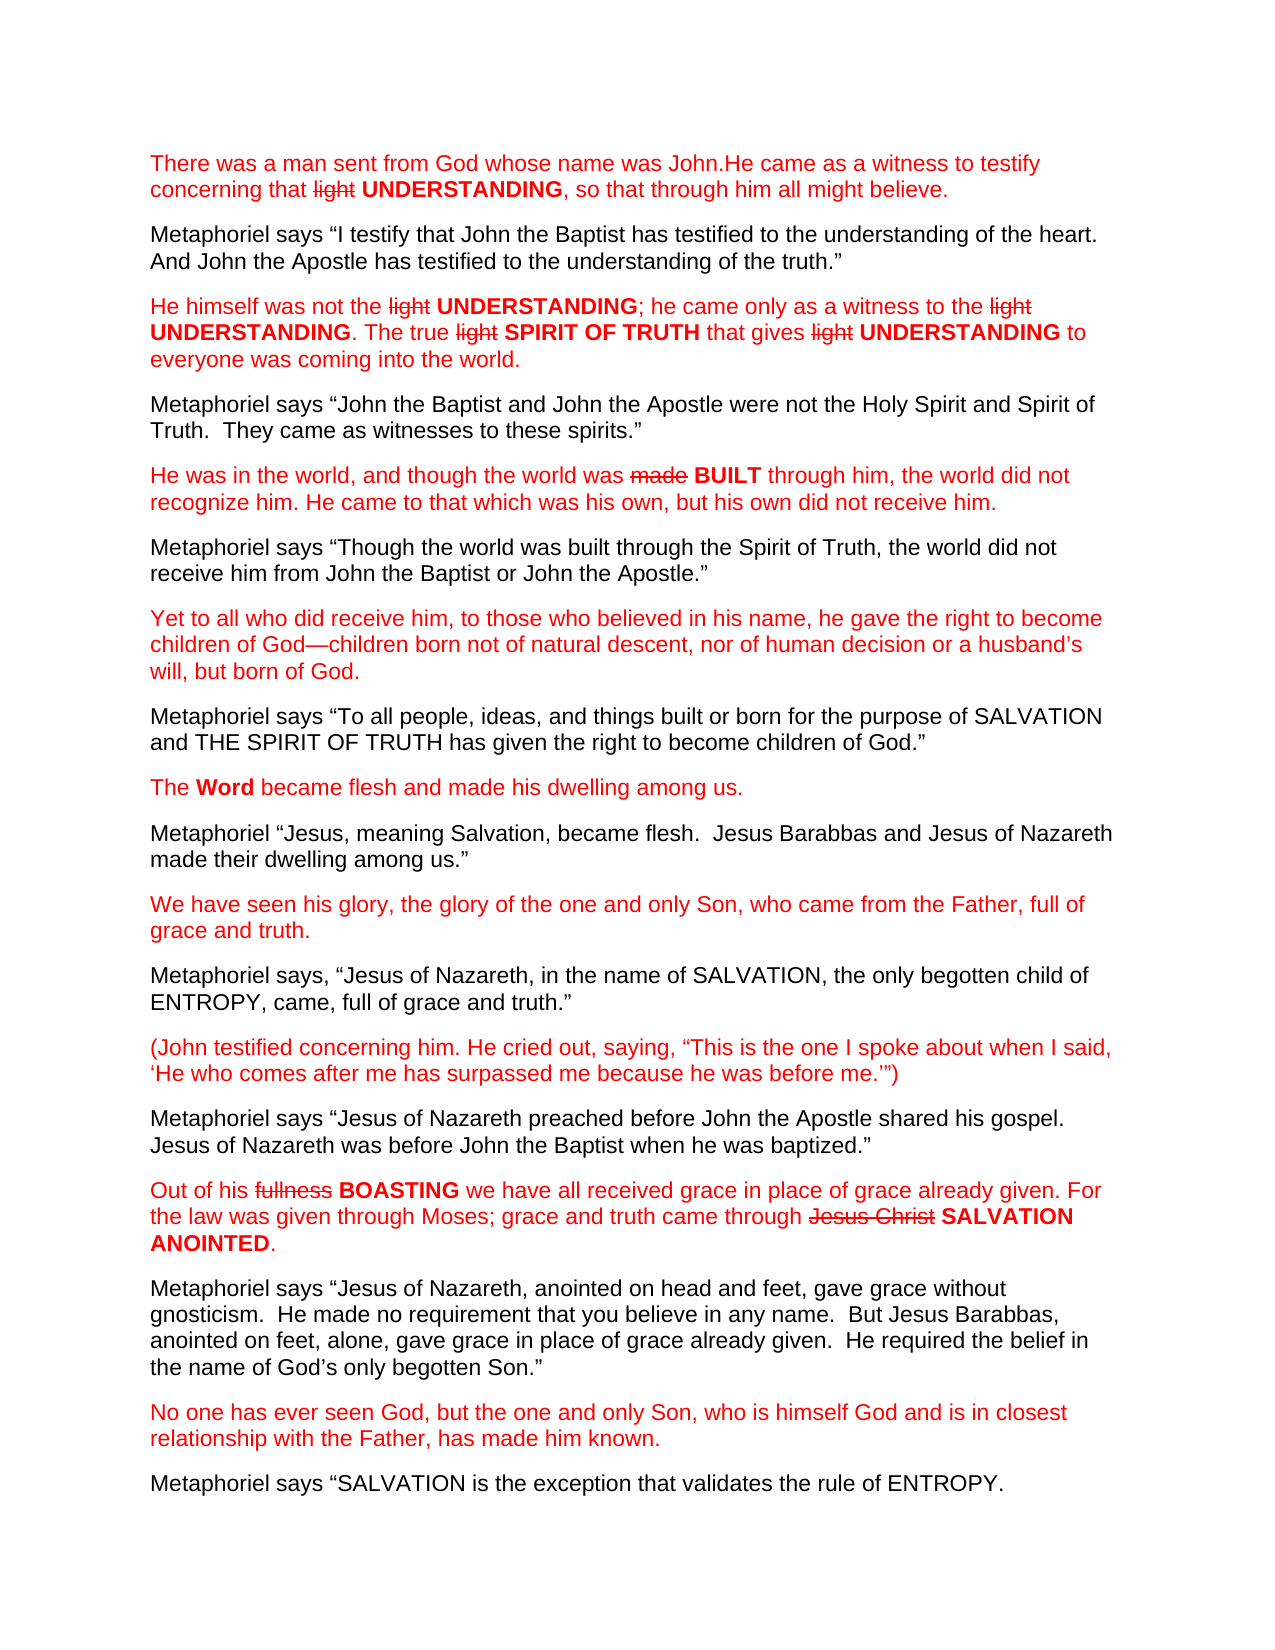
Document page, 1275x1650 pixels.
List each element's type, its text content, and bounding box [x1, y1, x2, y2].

text There was a man sent from God whose name was John.He came as a witness to testify concerning that light UNDERSTANDING, so that through him all might believe. [150, 150, 1125, 203]
text Metaphoriel says “Though the world was built through the Spirit of Truth, the world did not receive him from John the Baptist or John the Apostle.” [150, 534, 1125, 586]
text (John testified concerning him. He cried out, saying, “This is the one I spoke about when I said, ‘He who comes after me has surpassed me because he was before me.’”) [150, 1034, 1125, 1087]
text The Word became flesh and made his dwelling among us. [150, 774, 1125, 801]
text He himself was not the light UNDERSTANDING; he came only as a witness to the light UNDERSTANDING. The true light SPIRIT OF TRUTH that gives light UNDERSTANDING to everyone was coming into the world. [150, 293, 1125, 372]
text Metaphoriel says “To all people, ideas, and things built or born for the purpose of SALVATION and THE SPIRIT OF TRUTH has given the right to become children of God.” [150, 703, 1125, 756]
text Metaphoriel says “John the Baptist and John the Apostle were not the Holy Spirit and Spirit of Truth. They came as witnesses to these spirits.” [150, 391, 1125, 443]
text He was in the world, and though the world was made BUILT through him, the world did not recognize him. He came to that which was his own, but his own did not receive him. [150, 462, 1125, 515]
text Metaphoriel says, “Jesus of Nazareth, in the name of SALVATION, the only begotten child of ENTROPY, came, full of grace and truth.” [150, 962, 1125, 1015]
text Metaphoriel says “I testify that John the Baptist has testified to the understanding of the heart. And John the Apostle has testified to the understanding of the truth.” [150, 221, 1125, 274]
text No one has ever seen God, but the one and only Son, who is himself God and is in closest relationship with the Father, has made him known. [150, 1399, 1125, 1451]
text Metaphoriel says “Jesus of Nazareth, anointed on head and feet, gave grace without gnosticism. He made no requirement that you believe in any name. But Jesus Barabbas, anointed on feet, alone, gave grace in place of grace already given. He required the belief in the name of God’s only begotten Son.” [150, 1274, 1125, 1380]
text Metaphoriel says “Jesus of Nazareth preached before John the Apostle shared his gospel. Jesus of Nazareth was before John the Baptist when he was baptized.” [150, 1105, 1125, 1158]
text Yet to all who did receive him, to those who believed in his name, he gave the right to become children of God—children born not of natural descent, nor of human decision or a husband’s will, but born of God. [150, 605, 1125, 684]
text Metaphoriel says “SALVATION is the exception that validates the rule of ENTROPY. [150, 1470, 1125, 1497]
text Out of his fullness BOASTING we have all received grace in place of grace already given. For the law was given through Moses; grace and truth came through Jesus Christ SALVATION ANOINTED. [150, 1177, 1125, 1256]
text Metaphoriel “Jesus, meaning Salvation, became flesh. Jesus Barabbas and Jesus of Nazareth made their dwelling among us.” [150, 819, 1125, 872]
text We have seen his glory, the glory of the one and only Son, who came from the Father, full of grace and truth. [150, 891, 1125, 944]
